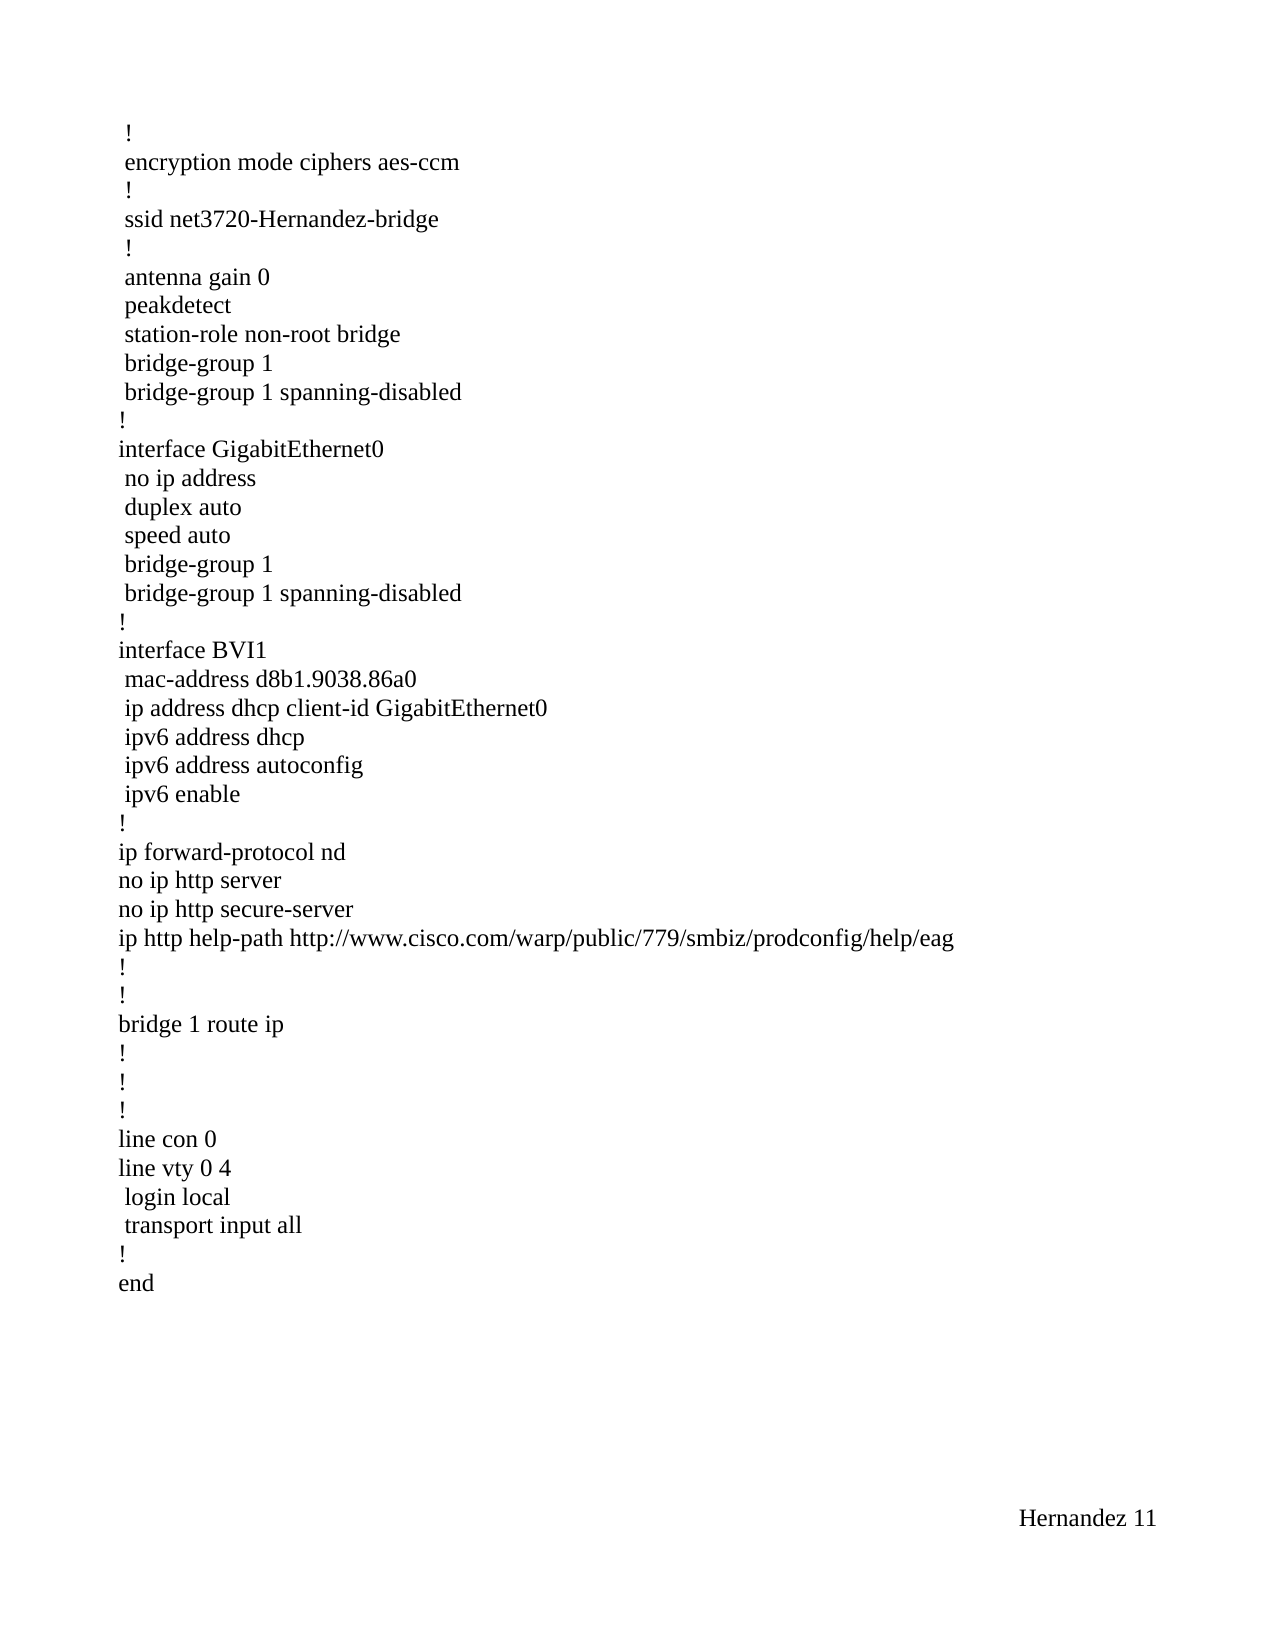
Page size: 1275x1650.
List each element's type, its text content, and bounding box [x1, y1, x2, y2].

text ! [118, 406, 1157, 434]
text bridge-group 1 spanning-disabled [118, 578, 1157, 607]
text bridge-group 1 spanning-disabled [118, 377, 1157, 406]
text line vty 0 4 [118, 1153, 1157, 1182]
text ! [118, 952, 1157, 981]
text bridge-group 1 [118, 348, 1157, 377]
text ! [118, 176, 1157, 204]
text bridge 1 route ip [118, 1009, 1157, 1038]
text interface BVI1 [118, 636, 1157, 664]
text encryption mode ciphers aes-ccm [118, 147, 1157, 176]
text ! [118, 808, 1157, 837]
text ! [118, 1096, 1157, 1124]
text ! [118, 607, 1157, 636]
text ! [118, 981, 1157, 1009]
text end [118, 1268, 1157, 1297]
text ! [118, 233, 1157, 262]
text ipv6 address autoconfig [118, 751, 1157, 779]
text speed auto [118, 521, 1157, 549]
text interface GigabitEthernet0 [118, 434, 1157, 463]
text station-role non-root bridge [118, 319, 1157, 348]
text duplex auto [118, 492, 1157, 521]
text ipv6 address dhcp [118, 722, 1157, 751]
text ! [118, 118, 1157, 147]
text ! [118, 1239, 1157, 1268]
text antenna gain 0 [118, 262, 1157, 291]
text ip http help-path http://www.cisco.com/warp/public/779/smbiz/prodconfig/help/eag [118, 923, 1157, 952]
text ssid net3720-Hernandez-bridge [118, 204, 1157, 233]
text no ip http server [118, 866, 1157, 894]
text ip forward-protocol nd [118, 837, 1157, 866]
text mac-address d8b1.9038.86a0 [118, 664, 1157, 693]
text no ip address [118, 463, 1157, 492]
text ipv6 enable [118, 779, 1157, 808]
text line con 0 [118, 1124, 1157, 1153]
text bridge-group 1 [118, 549, 1157, 578]
text no ip http secure-server [118, 894, 1157, 923]
text login local [118, 1182, 1157, 1211]
text peakdetect [118, 291, 1157, 319]
text transport input all [118, 1211, 1157, 1239]
text ip address dhcp client-id GigabitEthernet0 [118, 693, 1157, 722]
text ! [118, 1038, 1157, 1067]
text ! [118, 1067, 1157, 1096]
